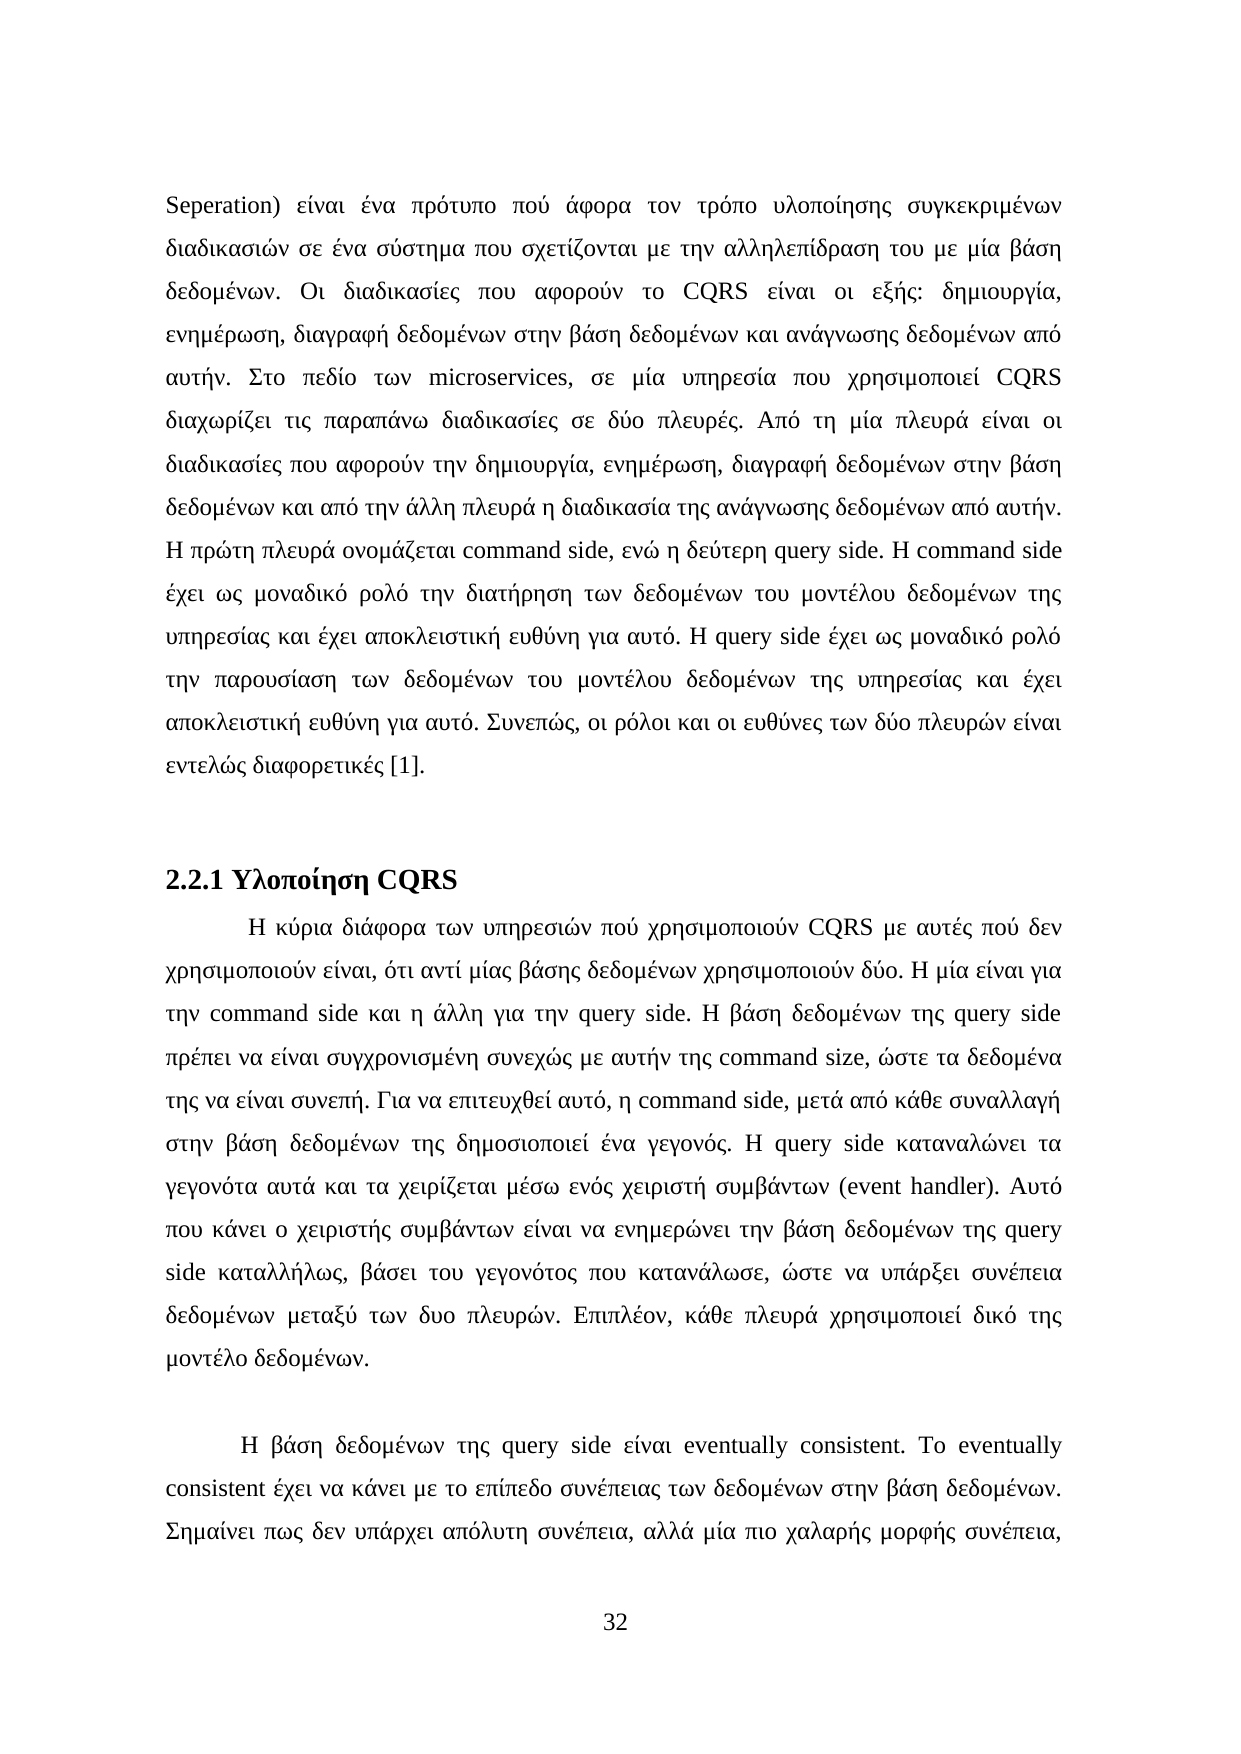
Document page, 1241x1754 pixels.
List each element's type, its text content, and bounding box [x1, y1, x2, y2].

subtitle 2.2.1 Υλοποίηση CQRS [165, 862, 1063, 895]
text Η βάση δεδομένων της query side είναι eventually consistent. Το eventually consistent έχει να κάνει με το επίπεδο συνέπειας των δεδομένων στην βάση δεδομένων. Σημαίνει πως δεν υπάρχει απόλυτη συνέπεια, αλλά μία πιο χαλαρής μορφής συνέπεια, [165, 1430, 1063, 1545]
text Η κύρια διάφορα των υπηρεσιών πού χρησιμοποιούν CQRS με αυτές πού δεν χρησιμοποιούν είναι, ότι αντί μίας βάσης δεδομένων χρησιμοποιούν δύο. Η μία είναι για την command side και η άλλη για την query side. Η βάση δεδομένων της query side πρέπει να είναι συγχρονισμένη συνεχώς με αυτήν της command size, ώστε τα δεδομένα της να είναι συνεπή. Για να επιτευχθεί αυτό, η command side, μετά από κάθε συναλλαγή στην βάση δεδομένων της δημοσιοποιεί ένα γεγονός. Η query side καταναλώνει τα γεγονότα αυτά και τα χειρίζεται μέσω ενός χειριστή συμβάντων (event handler). Αυτό που κάνει ο χειριστής συμβάντων είναι να ενημερώνει την βάση δεδομένων της query side καταλλήλως, βάσει του γεγονότος που κατανάλωσε, ώστε να υπάρξει συνέπεια δεδομένων μεταξύ των δυο πλευρών. Επιπλέον, κάθε πλευρά χρησιμοποιεί δικό της μοντέλο δεδομένων. [165, 912, 1063, 1372]
text Seperation) είναι ένα πρότυπο πού άφορα τον τρόπο υλοποίησης συγκεκριμένων διαδικασιών σε ένα σύστημα που σχετίζονται με την αλληλεπίδραση του με μία βάση δεδομένων. Οι διαδικασίες που αφορούν το CQRS είναι οι εξής: δημιουργία, ενημέρωση, διαγραφή δεδομένων στην βάση δεδομένων και ανάγνωσης δεδομένων από αυτήν. Στο πεδίο των microservices, σε μία υπηρεσία που χρησιμοποιεί CQRS διαχωρίζει τις παραπάνω διαδικασίες σε δύο πλευρές. Από τη μία πλευρά είναι οι διαδικασίες που αφορούν την δημιουργία, ενημέρωση, διαγραφή δεδομένων στην βάση δεδομένων και από την άλλη πλευρά η διαδικασία της ανάγνωσης δεδομένων από αυτήν. Η πρώτη πλευρά ονομάζεται command side, ενώ η δεύτερη query side. H command side έχει ως μοναδικό ρολό την διατήρηση των δεδομένων του μοντέλου δεδομένων της υπηρεσίας και έχει αποκλειστική ευθύνη για αυτό. Η query side έχει ως μοναδικό ρολό την παρουσίαση των δεδομένων του μοντέλου δεδομένων της υπηρεσίας και έχει αποκλειστική ευθύνη για αυτό. Συνεπώς, οι ρόλοι και οι ευθύνες των δύο πλευρών είναι εντελώς διαφορετικές [1]. [165, 190, 1063, 779]
